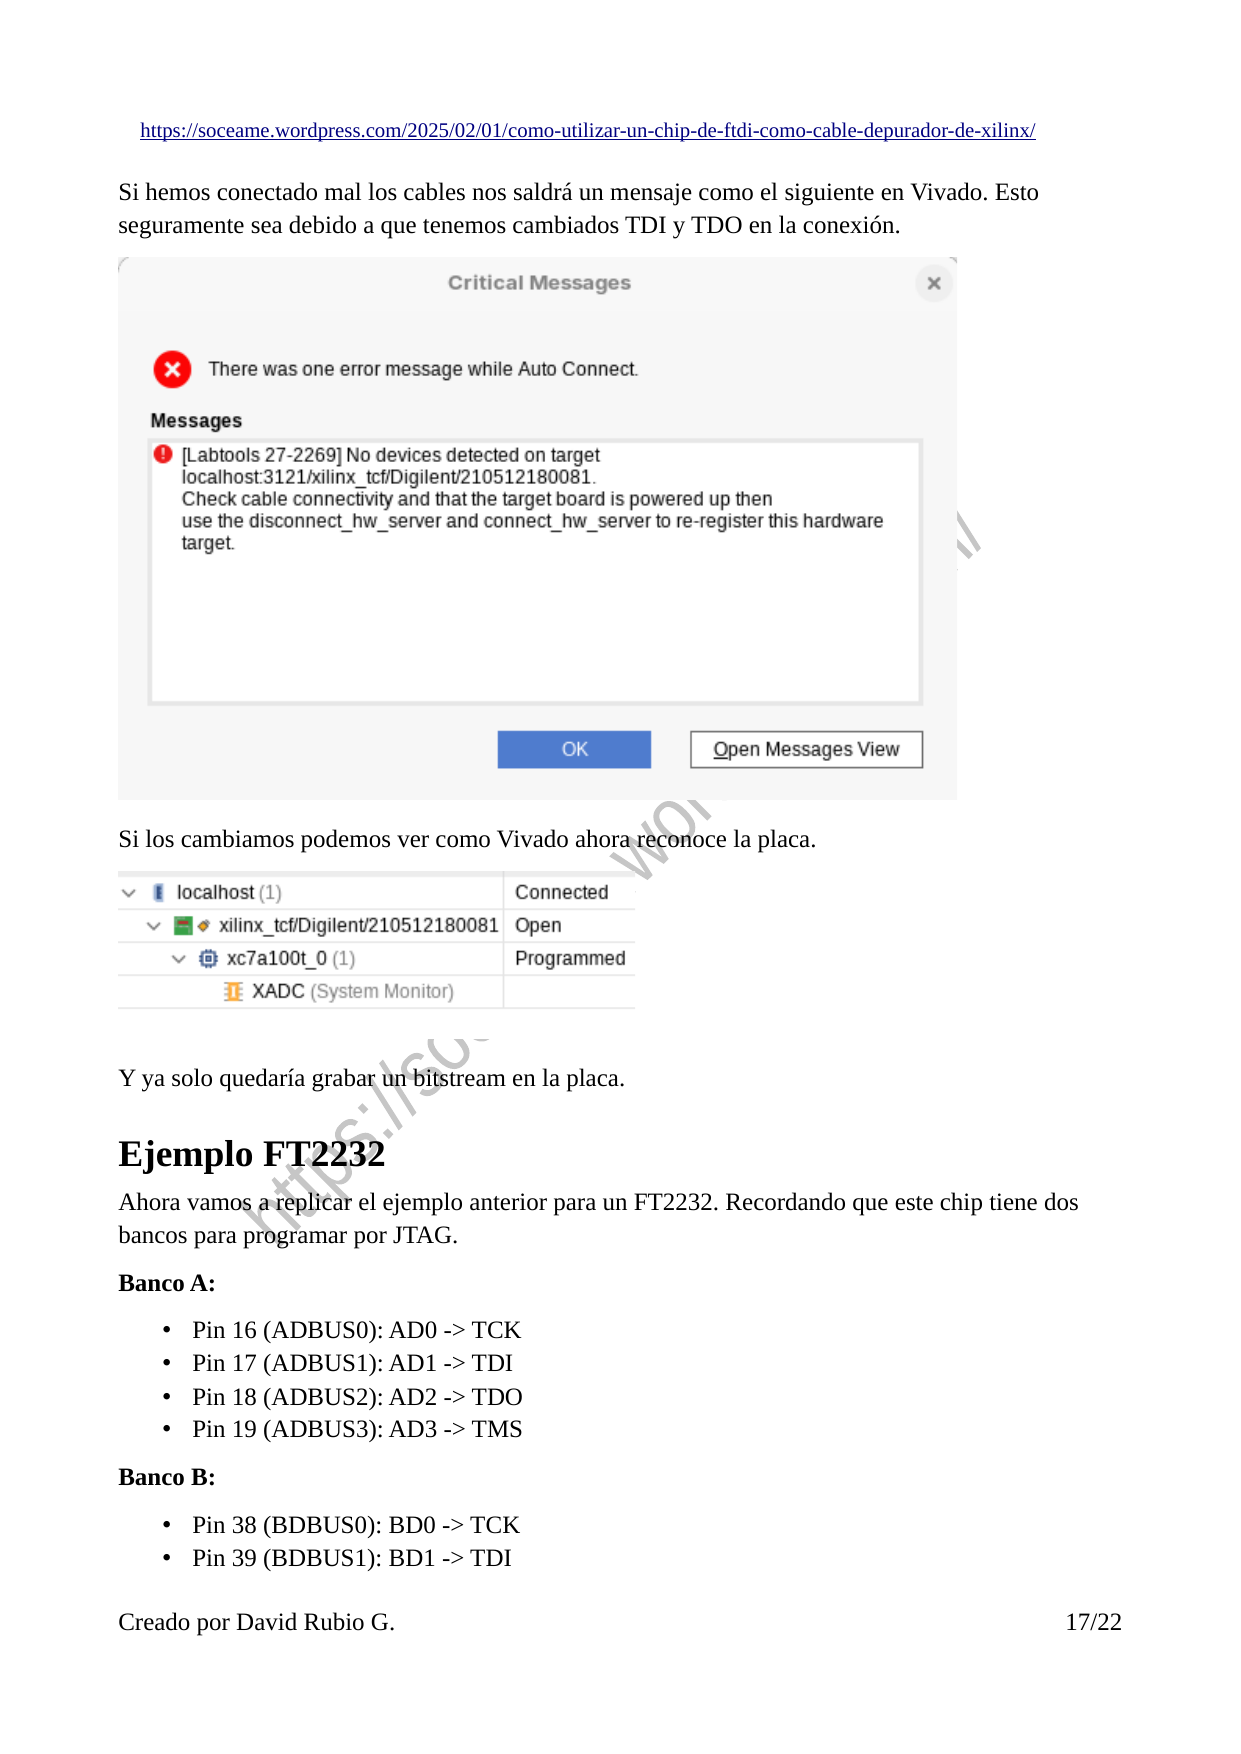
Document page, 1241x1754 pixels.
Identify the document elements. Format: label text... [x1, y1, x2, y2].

list Pin 17 (ADBUS1): AD1 -> TDI [162, 1348, 1122, 1377]
list Pin 16 (ADBUS0): AD0 -> TCK [162, 1316, 1122, 1344]
text Si los cambiamos podemos ver como Vivado ahora reconoce la placa. [659, 824, 1122, 853]
text Ahora vamos a replicar el ejemplo anterior para un FT2232. Recordando que este chip tiene dos bancos para programar por JTAG. [118, 1187, 1122, 1249]
text Y ya solo quedaría grabar un bitstream en la placa. [118, 1063, 396, 1092]
subtitle Ejemplo FT2232 [351, 1132, 1122, 1175]
text Y ya solo quedaría grabar un bitstream en la placa. [407, 1063, 1122, 1092]
picture [118, 257, 958, 800]
text Si los cambiamos podemos ver como Vivado ahora reconoce la placa. [118, 824, 648, 853]
list Pin 19 (ADBUS3): AD3 -> TMS [162, 1414, 1122, 1443]
text Si hemos conectado mal los cables nos saldrá un mensaje como el siguiente en Vivado. Esto seguramente sea debido a que tenemos cambiados TDI y TDO en la conexión. [118, 177, 1122, 239]
subtitle Ejemplo FT2232 [343, 1144, 359, 1164]
list Pin 39 (BDBUS1): BD1 -> TDI [162, 1543, 1122, 1572]
subtitle Ejemplo FT2232 [118, 1132, 336, 1175]
text Banco B: [118, 1462, 1122, 1491]
subtitle Ejemplo FT2232 [317, 1152, 345, 1175]
list Pin 38 (BDBUS0): BD0 -> TCK [162, 1510, 1122, 1538]
list Pin 18 (ADBUS2): AD2 -> TDO [162, 1382, 1122, 1410]
picture [118, 871, 636, 1039]
text Banco A: [118, 1268, 1122, 1297]
